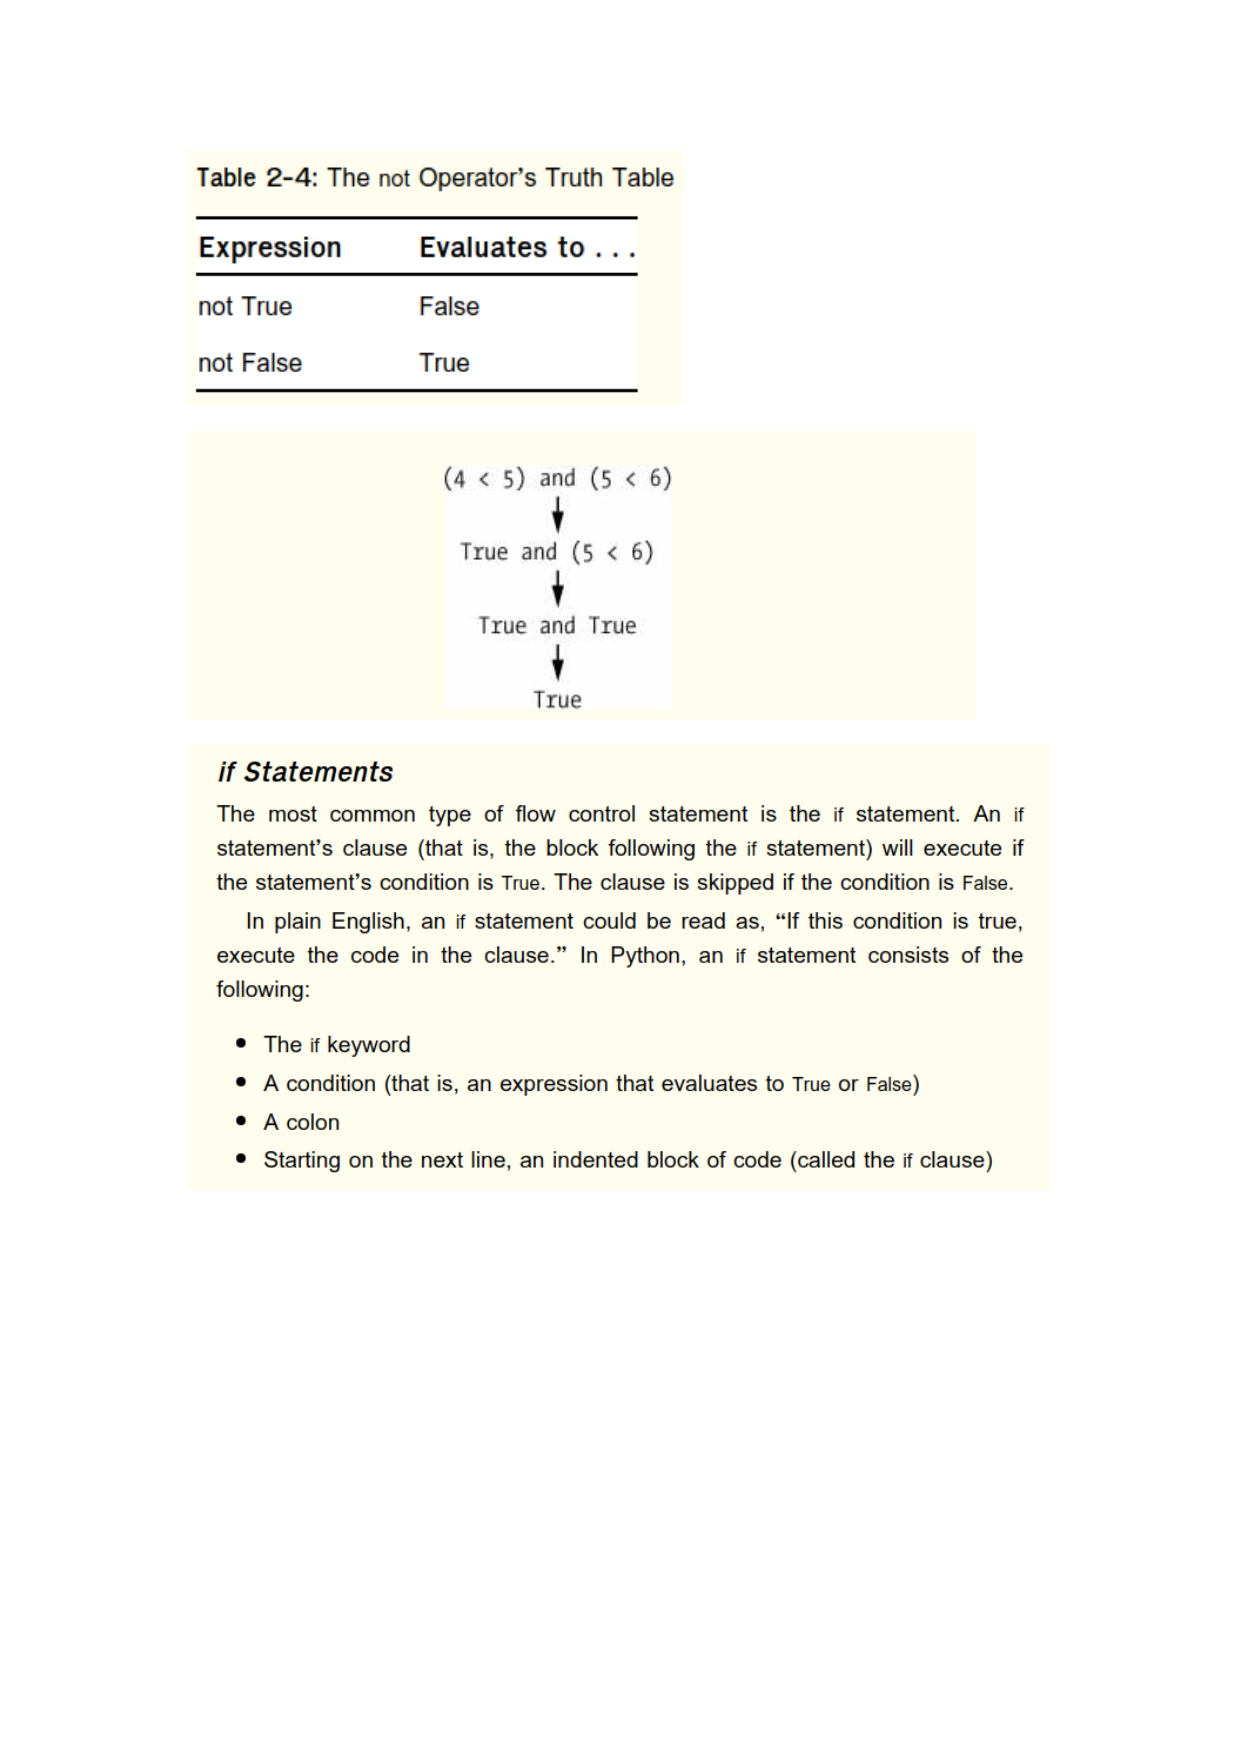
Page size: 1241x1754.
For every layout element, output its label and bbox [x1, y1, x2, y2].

picture [187, 744, 1053, 1190]
picture [187, 431, 977, 720]
picture [187, 150, 685, 405]
